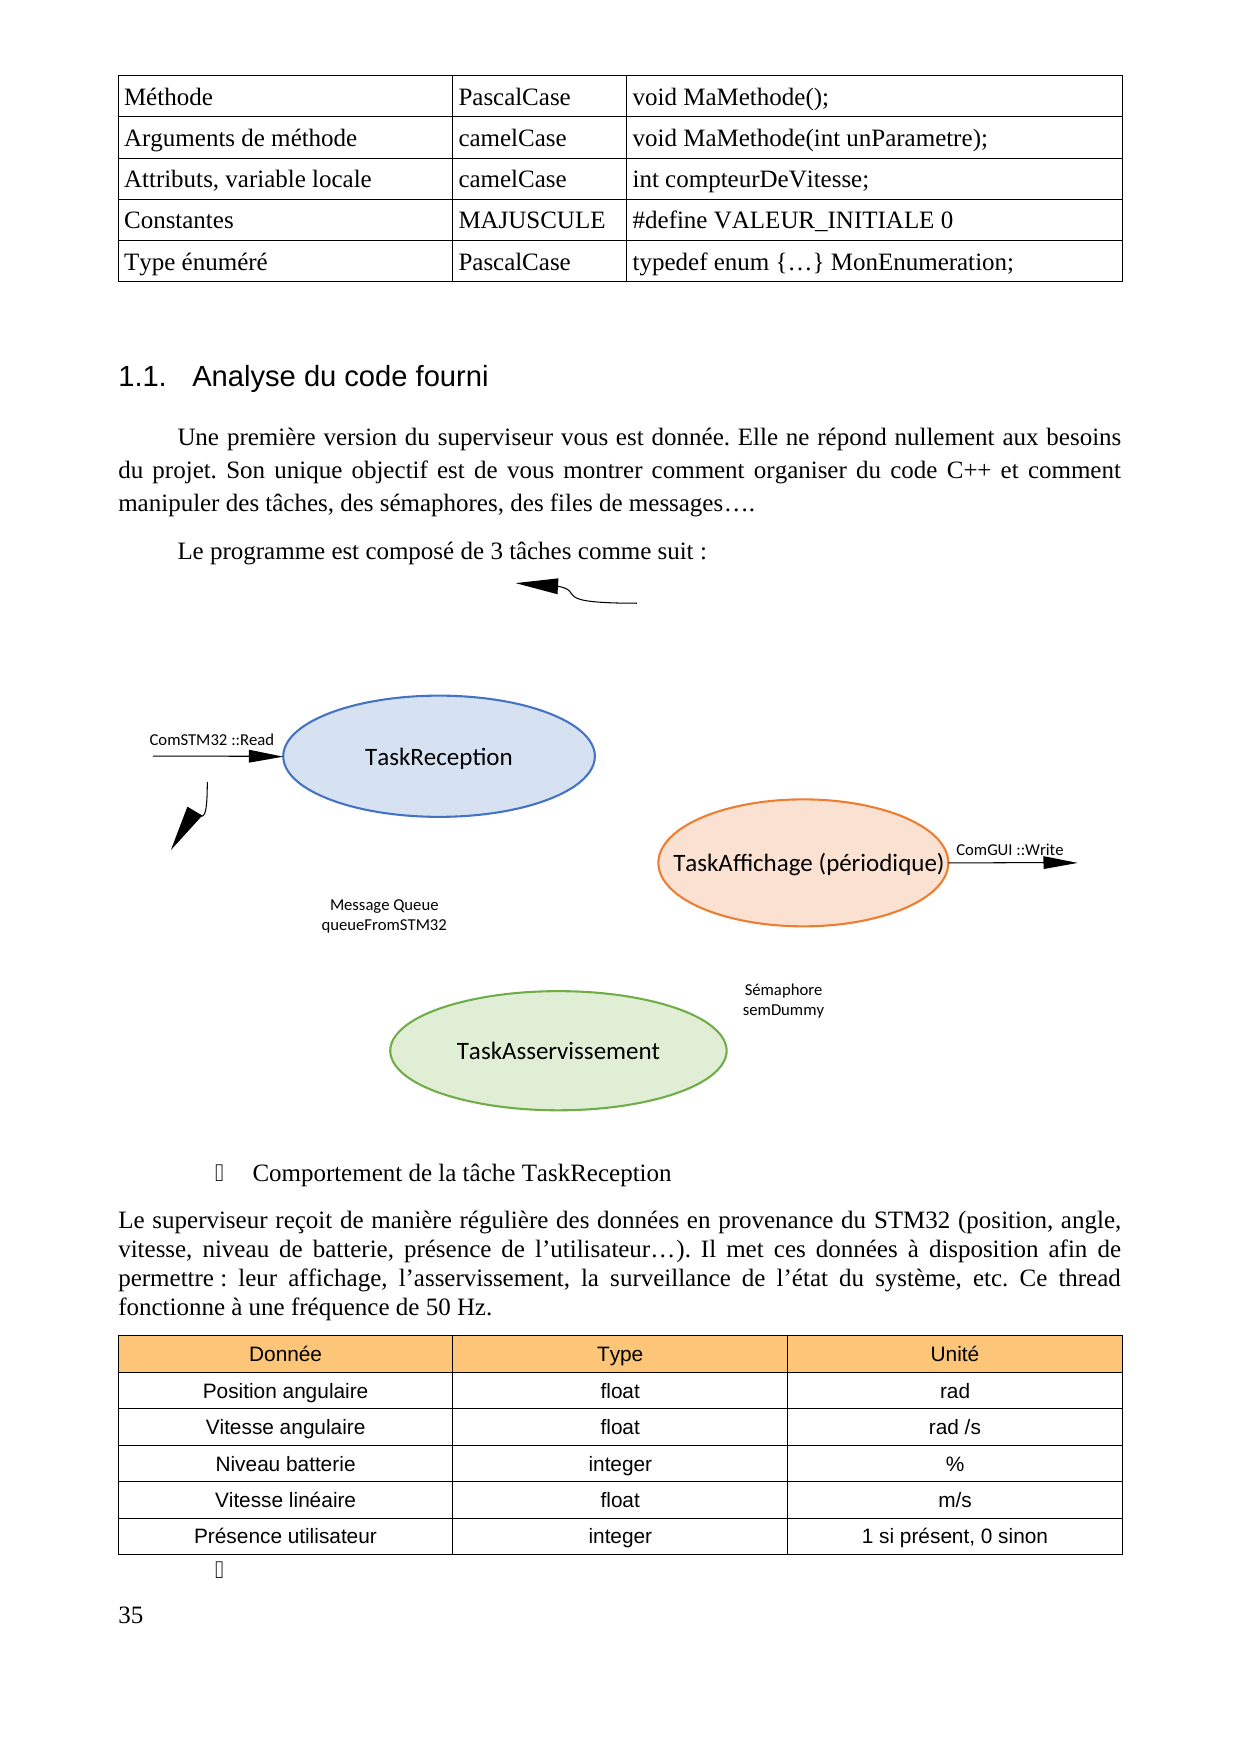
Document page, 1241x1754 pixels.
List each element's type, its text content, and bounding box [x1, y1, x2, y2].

table_cell float [453, 1409, 787, 1444]
table_cell Présence utilisateur [119, 1519, 452, 1554]
table_cell camelCase [453, 117, 626, 157]
table_cell Arguments de méthode [119, 117, 452, 157]
table_cell void MaMethode(int unParametre); [627, 117, 1122, 157]
table_cell PascalCase [453, 241, 626, 281]
text Le superviseur reçoit de manière régulière des données en provenance du STM32 (position, angle, vitesse, niveau de batterie, présence de l’utilisateur…). Il met ces données à disposition afin de permettre : leur affichage, l’asservissement, la surveillance de l’état du système, etc. Ce thread fonctionne à une fréquence de 50 Hz. [118, 1206, 1122, 1321]
table_cell % [788, 1446, 1122, 1481]
table_cell #define VALEUR_INITIALE 0 [627, 200, 1122, 240]
table_header Type [453, 1336, 787, 1372]
table_cell camelCase [453, 159, 626, 199]
table_header Unité [788, 1336, 1122, 1372]
table_cell integer [453, 1446, 787, 1481]
table_cell Vitesse linéaire [119, 1482, 452, 1517]
table_cell Méthode [119, 76, 452, 116]
table_cell rad [788, 1373, 1122, 1408]
table_cell integer [453, 1519, 787, 1554]
table_cell void MaMethode(); [627, 76, 1122, 116]
list Comportement de la tâche TaskReception [215, 1158, 1122, 1187]
table_cell Type énuméré [119, 241, 452, 281]
table_cell Constantes [119, 200, 452, 240]
table_cell Position angulaire [119, 1373, 452, 1408]
table_cell typedef enum {…} MonEnumeration; [627, 241, 1122, 281]
table_cell MAJUSCULE [453, 200, 626, 240]
table_cell int compteurDeVitesse; [627, 159, 1122, 199]
table_cell PascalCase [453, 76, 626, 116]
table_cell Niveau batterie [119, 1446, 452, 1481]
table_header Donnée [119, 1336, 452, 1372]
table_cell Attributs, variable locale [119, 159, 452, 199]
table_cell rad /s [788, 1409, 1122, 1444]
table_cell float [453, 1482, 787, 1517]
list Analyse du code fourni [118, 359, 1122, 393]
table_cell 1 si présent, 0 sinon [788, 1519, 1122, 1554]
text Le programme est composé de 3 tâches comme suit : [118, 536, 1122, 565]
table_cell m/s [788, 1482, 1122, 1517]
text Une première version du superviseur vous est donnée. Elle ne répond nullement aux besoins du projet. Son unique objectif est de vous montrer comment organiser du code C++ et comment manipuler des tâches, des sémaphores, des files de messages…. [118, 422, 1122, 517]
table_cell float [453, 1373, 787, 1408]
table_cell Vitesse angulaire [119, 1409, 452, 1444]
